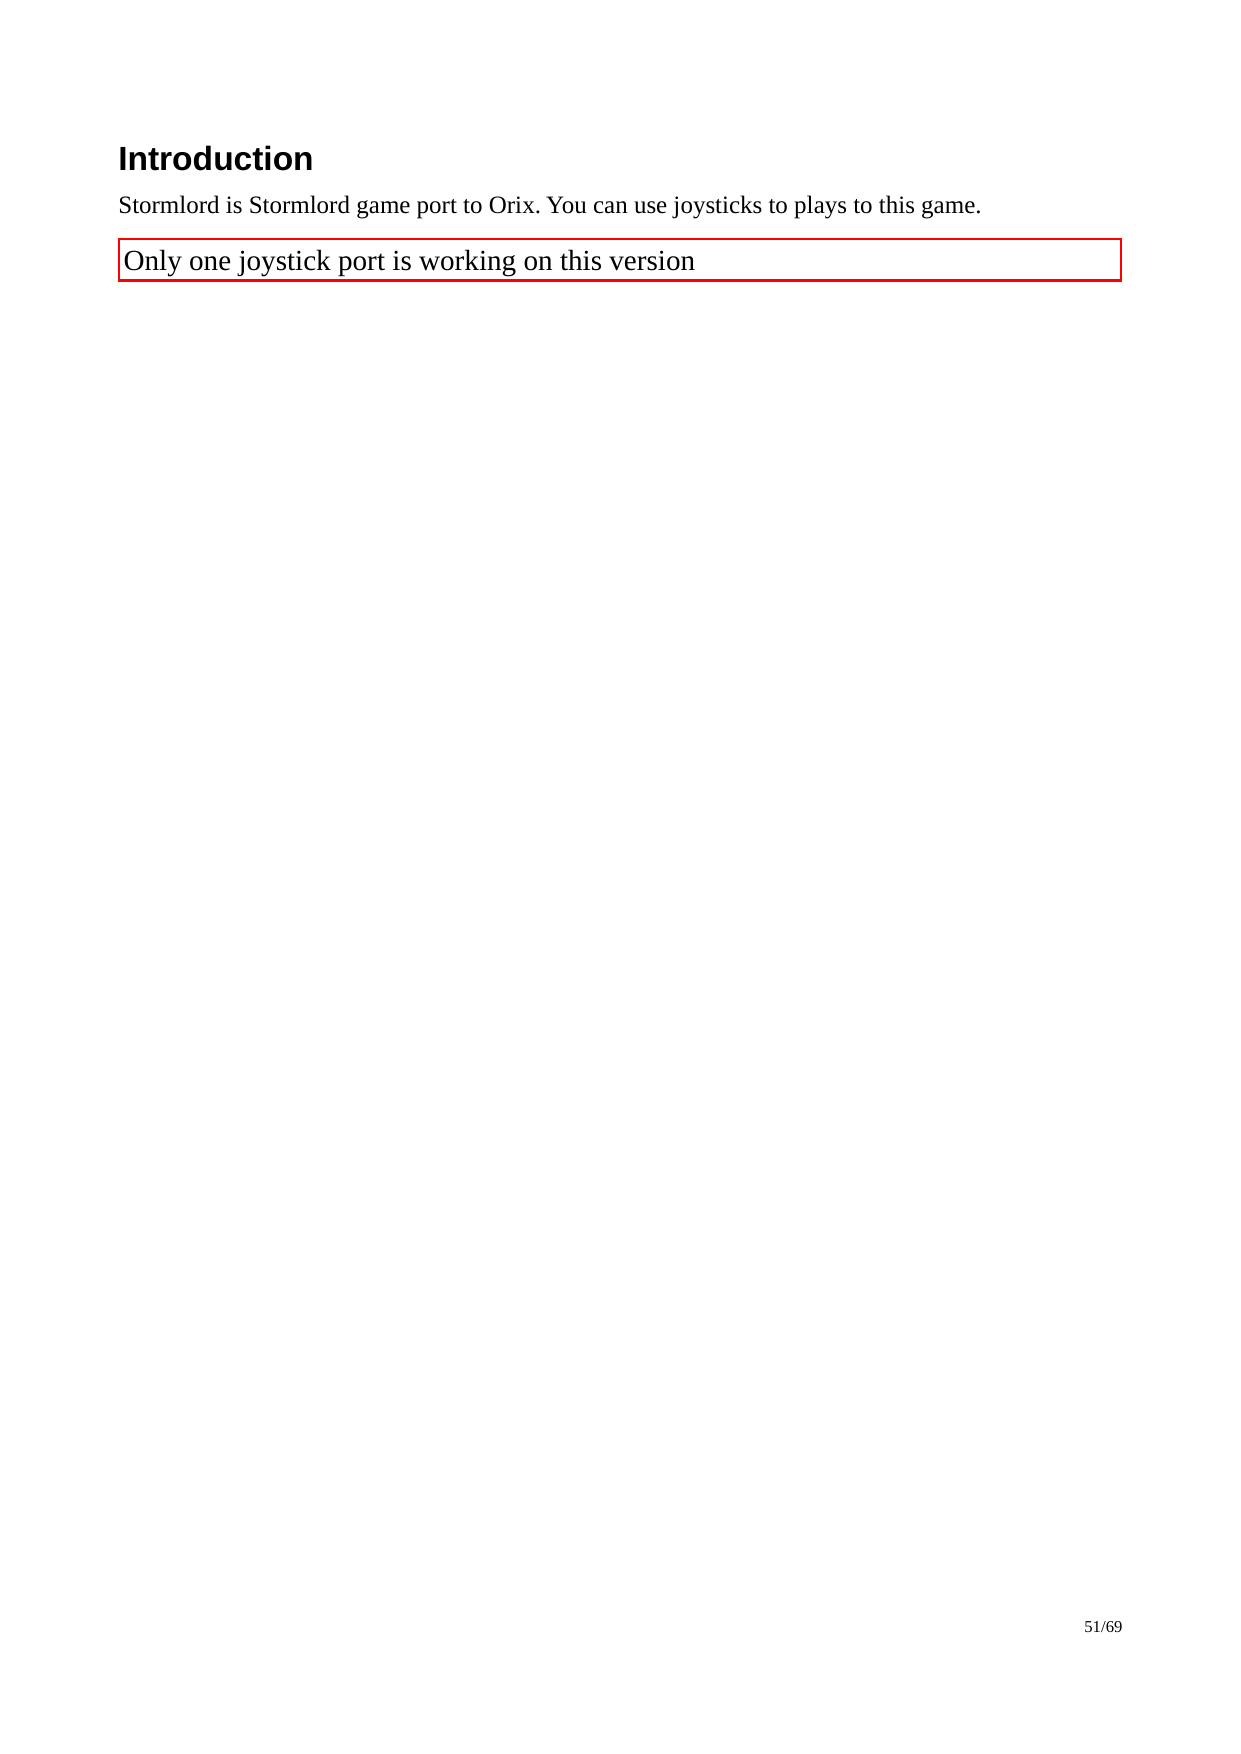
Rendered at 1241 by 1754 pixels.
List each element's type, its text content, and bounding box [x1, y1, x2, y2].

subtitle Only one joystick port is working on this version [120, 240, 1120, 279]
subtitle Introduction [118, 139, 1122, 178]
text Stormlord is Stormlord game port to Orix. You can use joysticks to plays to this game. [118, 190, 1122, 219]
